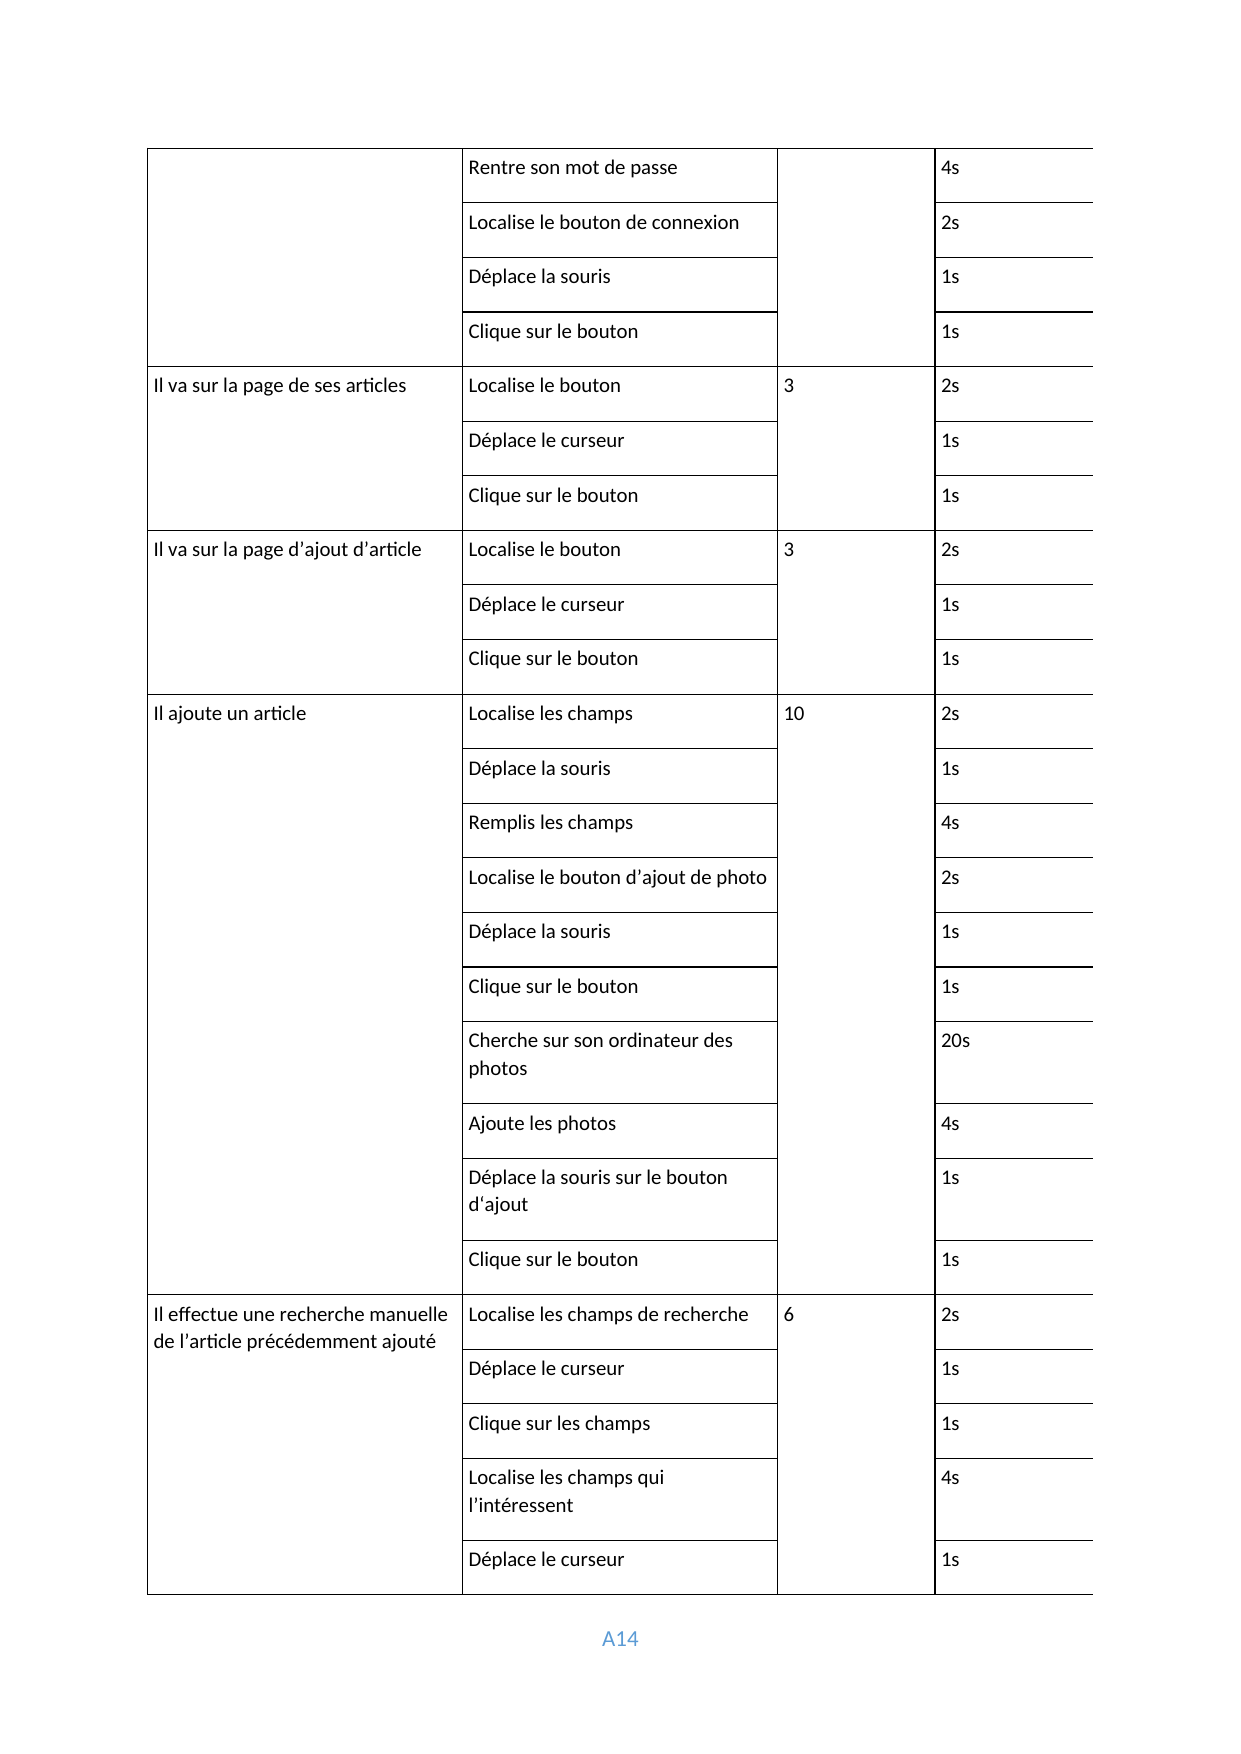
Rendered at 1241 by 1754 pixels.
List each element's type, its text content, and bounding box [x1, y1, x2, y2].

table_cell Cherche sur son ordinateur des photos [463, 1022, 777, 1103]
table_cell Il ajoute un article [148, 695, 462, 1294]
table_cell 3 [778, 367, 934, 530]
table_cell [778, 149, 934, 366]
table_cell Clique sur le bouton [463, 313, 777, 366]
table_cell 2s [936, 367, 1093, 421]
table_cell Il effectue une recherche manuelle de l’article précédemment ajouté [148, 1295, 462, 1594]
table_cell 2s [936, 695, 1093, 748]
table_cell 1s [936, 1350, 1093, 1403]
table_cell Déplace le curseur [463, 1541, 777, 1594]
table_cell Localise les champs qui l’intéressent [463, 1459, 777, 1540]
table_cell 1s [936, 913, 1093, 966]
table_cell Déplace la souris [463, 749, 777, 803]
table_cell Ajoute les photos [463, 1104, 777, 1157]
table_cell [148, 149, 462, 366]
table_cell 1s [936, 1159, 1093, 1239]
table_cell Localise le bouton de connexion [463, 203, 777, 257]
table_cell 1s [936, 1541, 1093, 1594]
table_cell Clique sur le bouton [463, 1241, 777, 1294]
table_cell Remplis les champs [463, 804, 777, 857]
table_cell 1s [936, 258, 1093, 311]
table_cell Localise les champs de recherche [463, 1295, 777, 1349]
table_cell 2s [936, 1295, 1093, 1349]
table_cell 1s [936, 422, 1093, 475]
table_cell Clique sur le bouton [463, 968, 777, 1021]
table_cell 3 [778, 531, 934, 693]
table_cell Clique sur les champs [463, 1404, 777, 1458]
table_cell 2s [936, 531, 1093, 584]
table_cell 1s [936, 1404, 1093, 1458]
table_cell Déplace le curseur [463, 1350, 777, 1403]
table_cell 1s [936, 968, 1093, 1021]
table_cell 1s [936, 749, 1093, 803]
table_cell Déplace la souris [463, 258, 777, 311]
table_cell Localise le bouton [463, 531, 777, 584]
table_cell 2s [936, 203, 1093, 257]
table_cell Déplace le curseur [463, 585, 777, 639]
table_cell Rentre son mot de passe [463, 149, 777, 202]
table_cell 4s [936, 149, 1093, 202]
table_cell 1s [936, 640, 1093, 693]
table_cell Clique sur le bouton [463, 640, 777, 693]
table_cell Clique sur le bouton [463, 476, 777, 530]
table_cell Localise les champs [463, 695, 777, 748]
table_cell 6 [778, 1295, 934, 1594]
table_cell 20s [936, 1022, 1093, 1103]
table_cell Déplace le curseur [463, 422, 777, 475]
table_cell Localise le bouton [463, 367, 777, 421]
table_cell 4s [936, 1459, 1093, 1540]
table_cell 1s [936, 1241, 1093, 1294]
table_cell Déplace la souris sur le bouton d‘ajout [463, 1159, 777, 1239]
table_cell 1s [936, 476, 1093, 530]
table_cell 4s [936, 804, 1093, 857]
table_cell 4s [936, 1104, 1093, 1157]
table_cell 2s [936, 858, 1093, 912]
table_cell Localise le bouton d’ajout de photo [463, 858, 777, 912]
table_cell Déplace la souris [463, 913, 777, 966]
table_cell 10 [778, 695, 934, 1294]
table_cell Il va sur la page de ses articles [148, 367, 462, 530]
table_cell Il va sur la page d’ajout d’article [148, 531, 462, 693]
table_cell 1s [936, 585, 1093, 639]
table_cell 1s [936, 313, 1093, 366]
